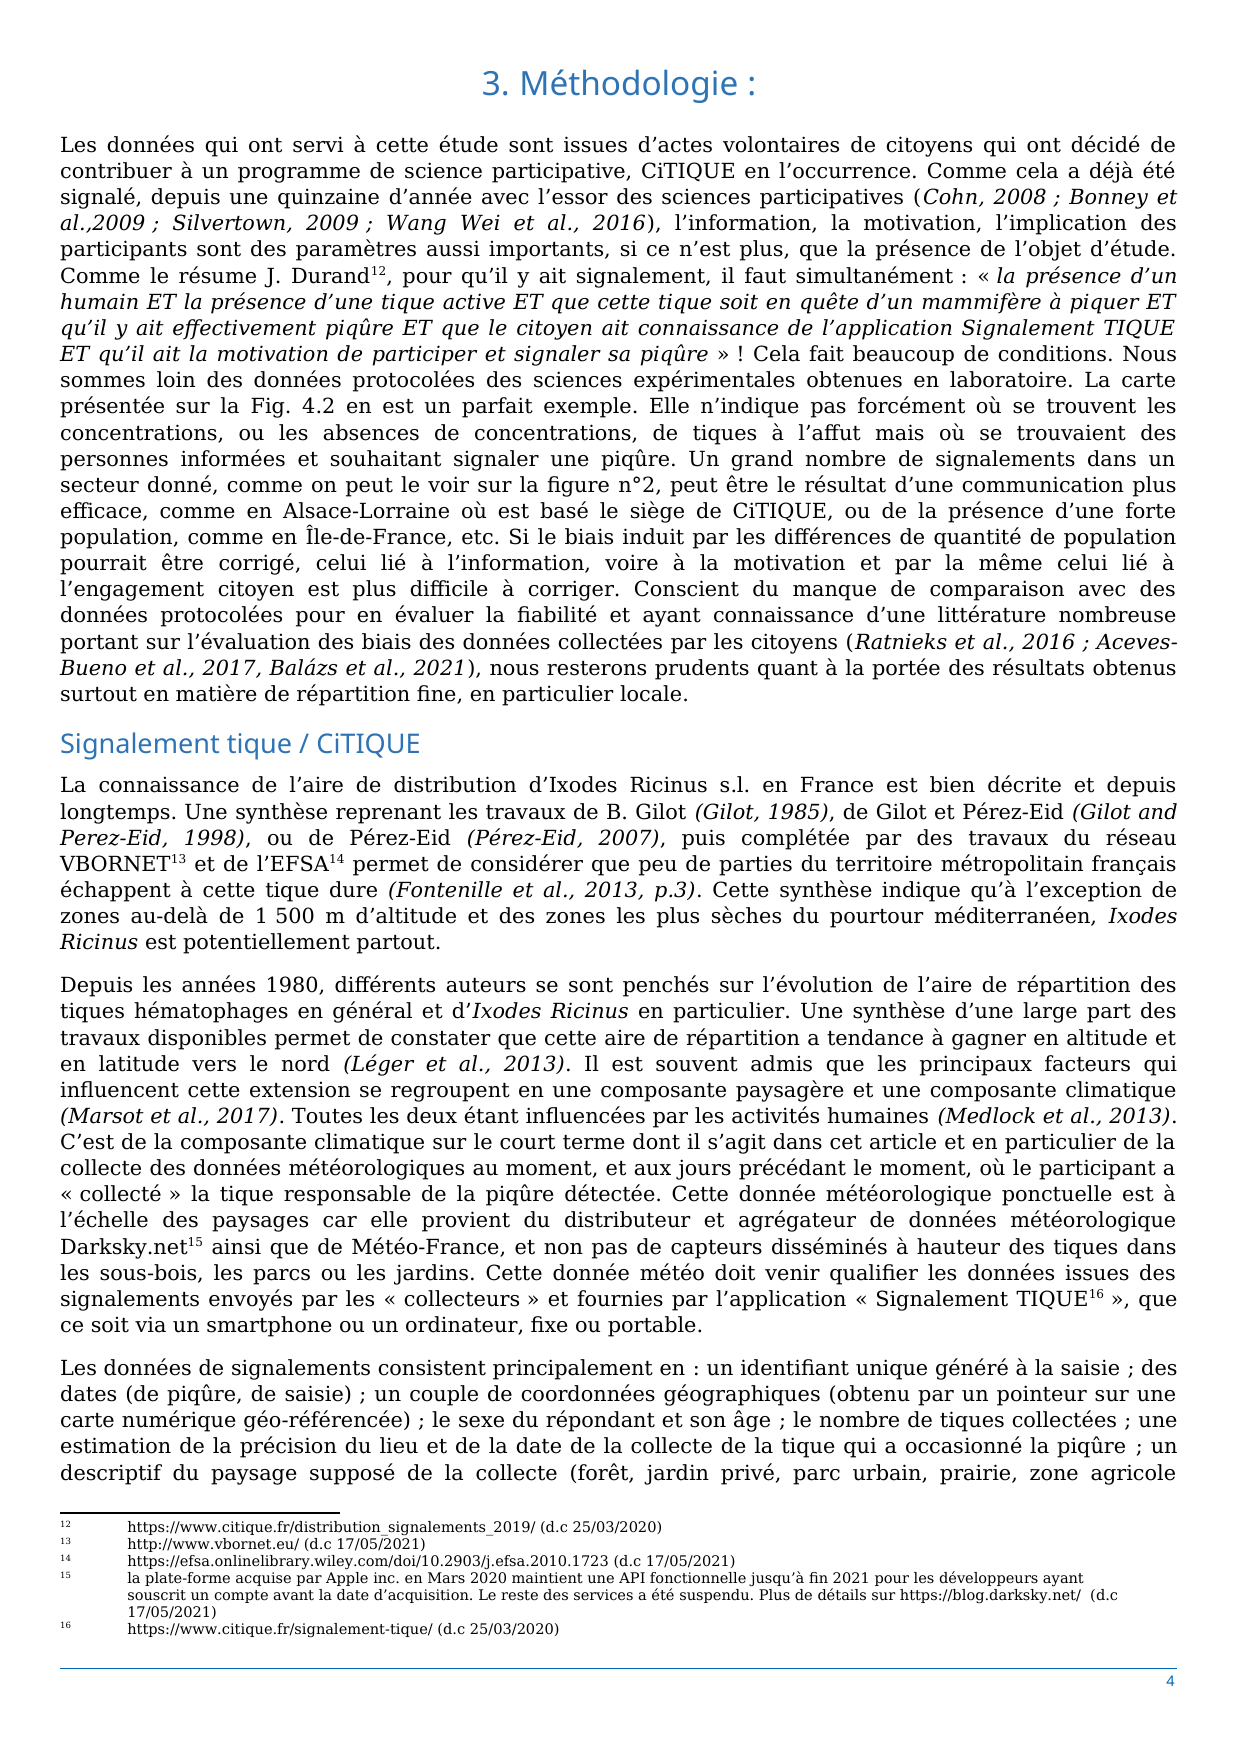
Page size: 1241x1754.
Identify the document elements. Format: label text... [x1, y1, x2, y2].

text https://www.citique.fr/signalement-tique/ (d.c 25/03/2020) [60, 1621, 1177, 1638]
text la plate-forme acquise par Apple inc. en Mars 2020 maintient une API fonctionnelle jusqu’à fin 2021 pour les développeurs ayant souscrit un compte avant la date d’acquisition. Le reste des services a été suspendu. Plus de détails sur https://blog.darksky.net/ (d.c 17/05/2021) [60, 1570, 1177, 1621]
text http://www.vbornet.eu/ (d.c 17/05/2021) [60, 1536, 1177, 1553]
text La connaissance de l’aire de distribution d’Ixodes Ricinus s.l. en France est bien décrite et depuis longtemps. Une synthèse reprenant les travaux de B. Gilot (Gilot, 1985), de Gilot et Pérez-Eid (Gilot and Perez-Eid, 1998), ou de Pérez-Eid (Pérez-Eid, 2007), puis complétée par des travaux du réseau VBORNET et de l’EFSA permet de considérer que peu de parties du territoire métropolitain français échappent à cette tique dure (Fontenille et al., 2013, p.3). Cette synthèse indique qu’à l’exception de zones au-delà de 1 500 m d’altitude et des zones les plus sèches du pourtour méditerranéen, Ixodes Ricinus est potentiellement partout. [60, 773, 1177, 955]
subtitle Méthodologie : [60, 60, 1177, 105]
text https://www.citique.fr/distribution_signalements_2019/ (d.c 25/03/2020) [60, 1519, 1177, 1536]
text Depuis les années 1980, différents auteurs se sont penchés sur l’évolution de l’aire de répartition des tiques hématophages en général et d’Ixodes Ricinus en particulier. Une synthèse d’une large part des travaux disponibles permet de constater que cette aire de répartition a tendance à gagner en altitude et en latitude vers le nord (Léger et al., 2013). Il est souvent admis que les principaux facteurs qui influencent cette extension se regroupent en une composante paysagère et une composante climatique (Marsot et al., 2017). Toutes les deux étant influencées par les activités humaines (Medlock et al., 2013). C’est de la composante climatique sur le court terme dont il s’agit dans cet article et en particulier de la collecte des données météorologiques au moment, et aux jours précédant le moment, où le participant a « collecté » la tique responsable de la piqûre détectée. Cette donnée météorologique ponctuelle est à l’échelle des paysages car elle provient du distributeur et agrégateur de données météorologique Darksky.net ainsi que de Météo-France, et non pas de capteurs disséminés à hauteur des tiques dans les sous-bois, les parcs ou les jardins. Cette donnée météo doit venir qualifier les données issues des signalements envoyés par les « collecteurs » et fournies par l’application « Signalement TIQUE », que ce soit via un smartphone ou un ordinateur, fixe ou portable. [60, 973, 1177, 1337]
subtitle Signalement tique / CiTIQUE [60, 725, 1177, 762]
text Les données de signalements consistent principalement en : un identifiant unique généré à la saisie ; des dates (de piqûre, de saisie) ; un couple de coordonnées géographiques (obtenu par un pointeur sur une carte numérique géo-référencée) ; le sexe du répondant et son âge ; le nombre de tiques collectées ; une estimation de la précision du lieu et de la date de la collecte de la tique qui a occasionné la piqûre ; un descriptif du paysage supposé de la collecte (forêt, jardin privé, parc urbain, prairie, zone agricole [60, 1356, 1177, 1485]
text https://efsa.onlinelibrary.wiley.com/doi/10.2903/j.efsa.2010.1723 (d.c 17/05/2021) [60, 1553, 1177, 1570]
text Les données qui ont servi à cette étude sont issues d’actes volontaires de citoyens qui ont décidé de contribuer à un programme de science participative, CiTIQUE en l’occurrence. Comme cela a déjà été signalé, depuis une quinzaine d’année avec l’essor des sciences participatives (Cohn, 2008 ; Bonney et al.,2009 ; Silvertown, 2009 ; Wang Wei et al., 2016), l’information, la motivation, l’implication des participants sont des paramètres aussi importants, si ce n’est plus, que la présence de l’objet d’étude. Comme le résume J. Durand, pour qu’il y ait signalement, il faut simultanément : « la présence d’un humain ET la présence d’une tique active ET que cette tique soit en quête d’un mammifère à piquer ET qu’il y ait effectivement piqûre ET que le citoyen ait connaissance de l’application Signalement TIQUE ET qu’il ait la motivation de participer et signaler sa piqûre » ! Cela fait beaucoup de conditions. Nous sommes loin des données protocolées des sciences expérimentales obtenues en laboratoire. La carte présentée sur la Fig. 4.2 en est un parfait exemple. Elle n’indique pas forcément où se trouvent les concentrations, ou les absences de concentrations, de tiques à l’affut mais où se trouvaient des personnes informées et souhaitant signaler une piqûre. Un grand nombre de signalements dans un secteur donné, comme on peut le voir sur la figure n°2, peut être le résultat d’une communication plus efficace, comme en Alsace-Lorraine où est basé le siège de CiTIQUE, ou de la présence d’une forte population, comme en Île-de-France, etc. Si le biais induit par les différences de quantité de population pourrait être corrigé, celui lié à l’information, voire à la motivation et par la même celui lié à l’engagement citoyen est plus difficile à corriger. Conscient du manque de comparaison avec des données protocolées pour en évaluer la fiabilité et ayant connaissance d’une littérature nombreuse portant sur l’évaluation des biais des données collectées par les citoyens (Ratnieks et al., 2016 ; Aceves‐Bueno et al., 2017, Balázs et al., 2021), nous resterons prudents quant à la portée des résultats obtenus surtout en matière de répartition fine, en particulier locale. [60, 133, 1177, 706]
